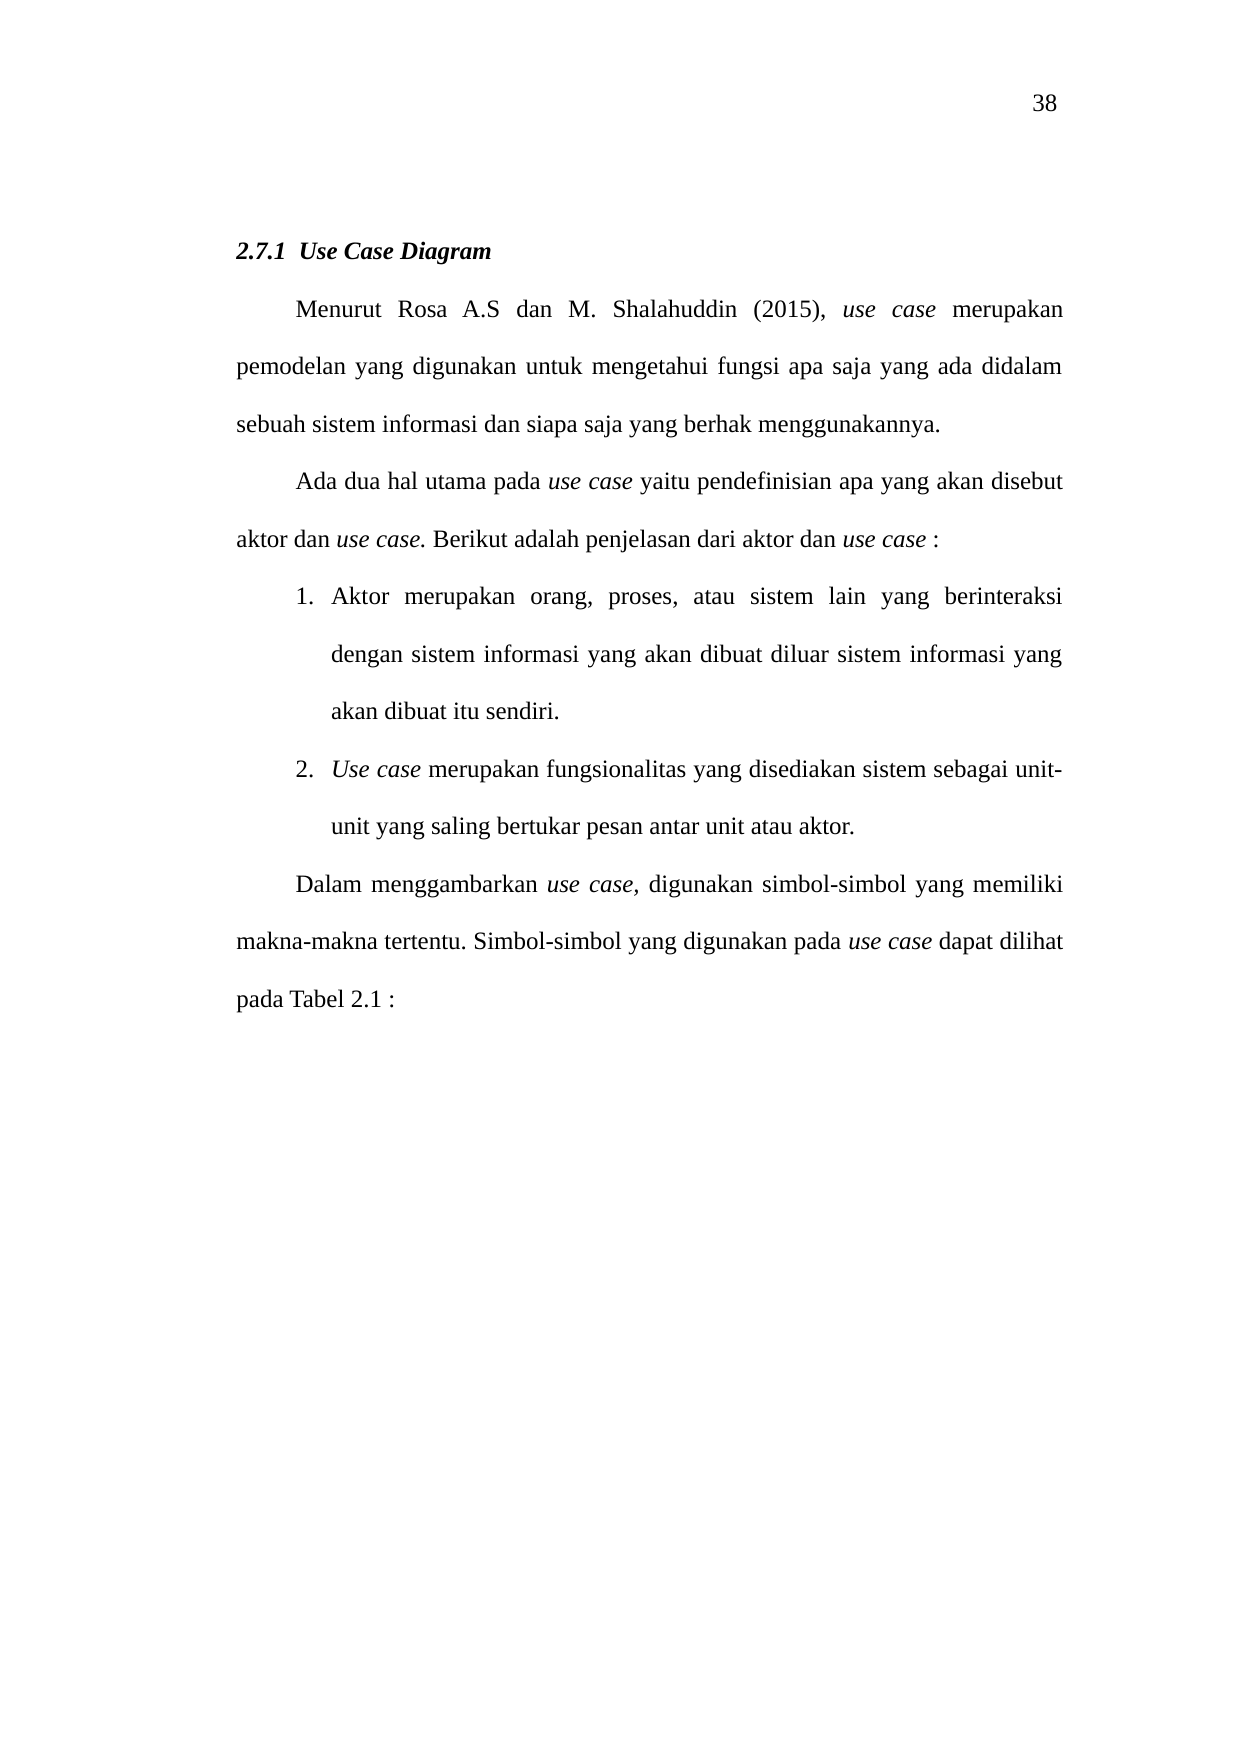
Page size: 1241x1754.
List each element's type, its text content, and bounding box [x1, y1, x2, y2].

list Aktor merupakan orang, proses, atau sistem lain yang berinteraksi dengan sistem informasi yang akan dibuat diluar sistem informasi yang akan dibuat itu sendiri. [295, 581, 1063, 725]
text Ada dua hal utama pada use case yaitu pendefinisian apa yang akan disebut aktor dan use case. Berikut adalah penjelasan dari aktor dan use case : [236, 466, 1063, 552]
subtitle Use Case Diagram [236, 236, 1063, 265]
text Menurut Rosa A.S dan M. Shalahuddin (2015), use case merupakan pemodelan yang digunakan untuk mengetahui fungsi apa saja yang ada didalam sebuah sistem informasi dan siapa saja yang berhak menggunakannya. [236, 294, 1063, 437]
text Dalam menggambarkan use case, digunakan simbol-simbol yang memiliki makna-makna tertentu. Simbol-simbol yang digunakan pada use case dapat dilihat pada Tabel 2.1 : [236, 869, 1063, 1012]
list Use case merupakan fungsionalitas yang disediakan sistem sebagai unit-unit yang saling bertukar pesan antar unit atau aktor. [295, 754, 1063, 840]
